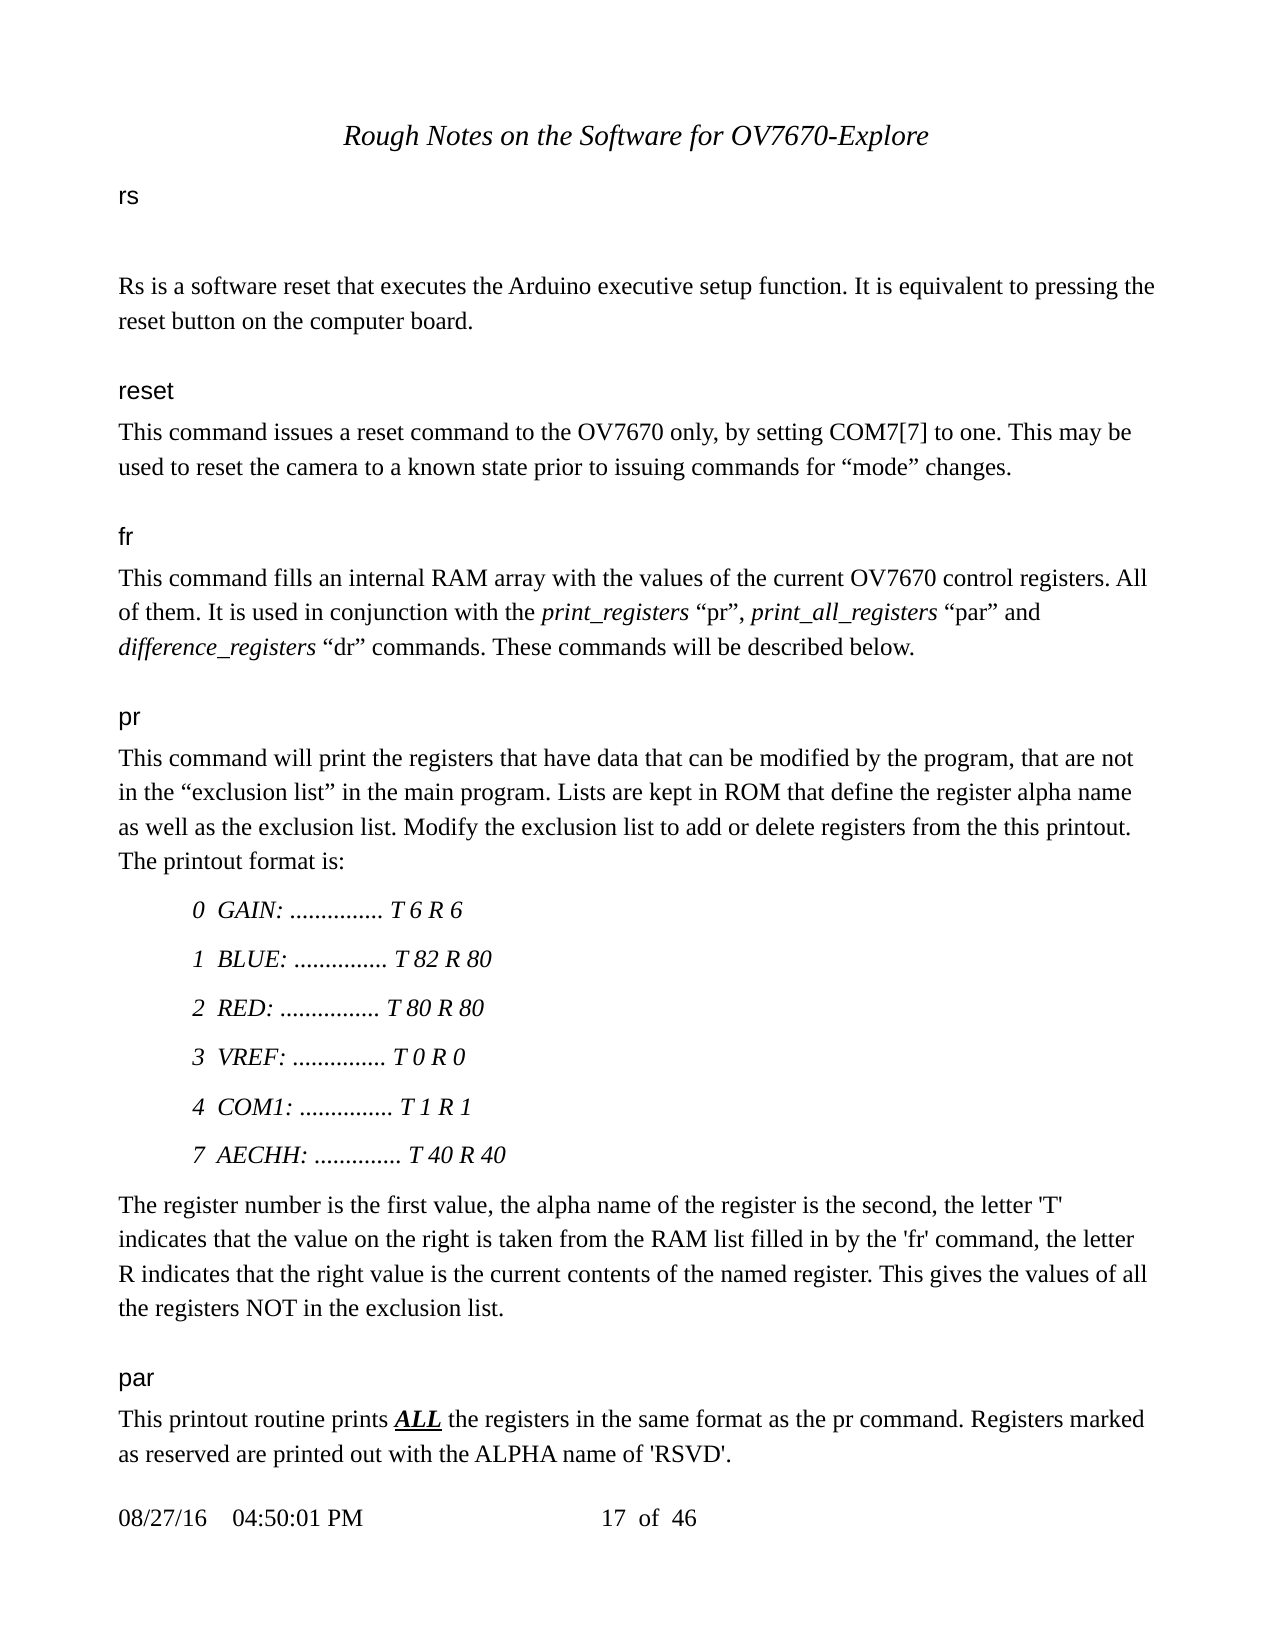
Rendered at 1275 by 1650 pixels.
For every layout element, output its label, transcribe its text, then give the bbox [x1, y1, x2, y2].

subtitle reset [118, 376, 1157, 404]
text Rs is a software reset that executes the Arduino executive setup function. It is equivalent to pressing the reset button on the computer board. [118, 271, 1157, 335]
text This printout routine prints ALL the registers in the same format as the pr command. Registers marked as reserved are printed out with the ALPHA name of 'RSVD'. [118, 1404, 1157, 1467]
subtitle fr [118, 521, 1157, 550]
subtitle par [118, 1363, 1157, 1392]
subtitle rs [118, 181, 1157, 210]
text 4 COM1: ............... T 1 R 1 [192, 1092, 1157, 1120]
text 1 BLUE: ............... T 82 R 80 [192, 944, 1157, 973]
text The register number is the first value, the alpha name of the register is the second, the letter 'T' indicates that the value on the right is taken from the RAM list filled in by the 'fr' command, the letter R indicates that the right value is the current contents of the named register. This gives the values of all the registers NOT in the exclusion list. [118, 1190, 1157, 1322]
text 2 RED: ................ T 80 R 80 [192, 993, 1157, 1022]
text This command fills an internal RAM array with the values of the current OV7670 control registers. All of them. It is used in conjunction with the print_registers “pr”, print_all_registers “par” and difference_registers “dr” commands. These commands will be described below. [118, 563, 1157, 660]
subtitle pr [118, 702, 1157, 730]
text 3 VREF: ............... T 0 R 0 [192, 1042, 1157, 1071]
text 7 AECHH: .............. T 40 R 40 [192, 1141, 1157, 1169]
text This command will print the registers that have data that can be modified by the program, that are not in the “exclusion list” in the main program. Lists are kept in ROM that define the register alpha name as well as the exclusion list. Modify the exclusion list to add or delete registers from the this printout. The printout format is: [118, 743, 1157, 875]
text 0 GAIN: ............... T 6 R 6 [192, 895, 1157, 924]
text This command issues a reset command to the OV7670 only, by setting COM7[7] to one. This may be used to reset the camera to a known state prior to issuing commands for “mode” changes. [118, 417, 1157, 480]
